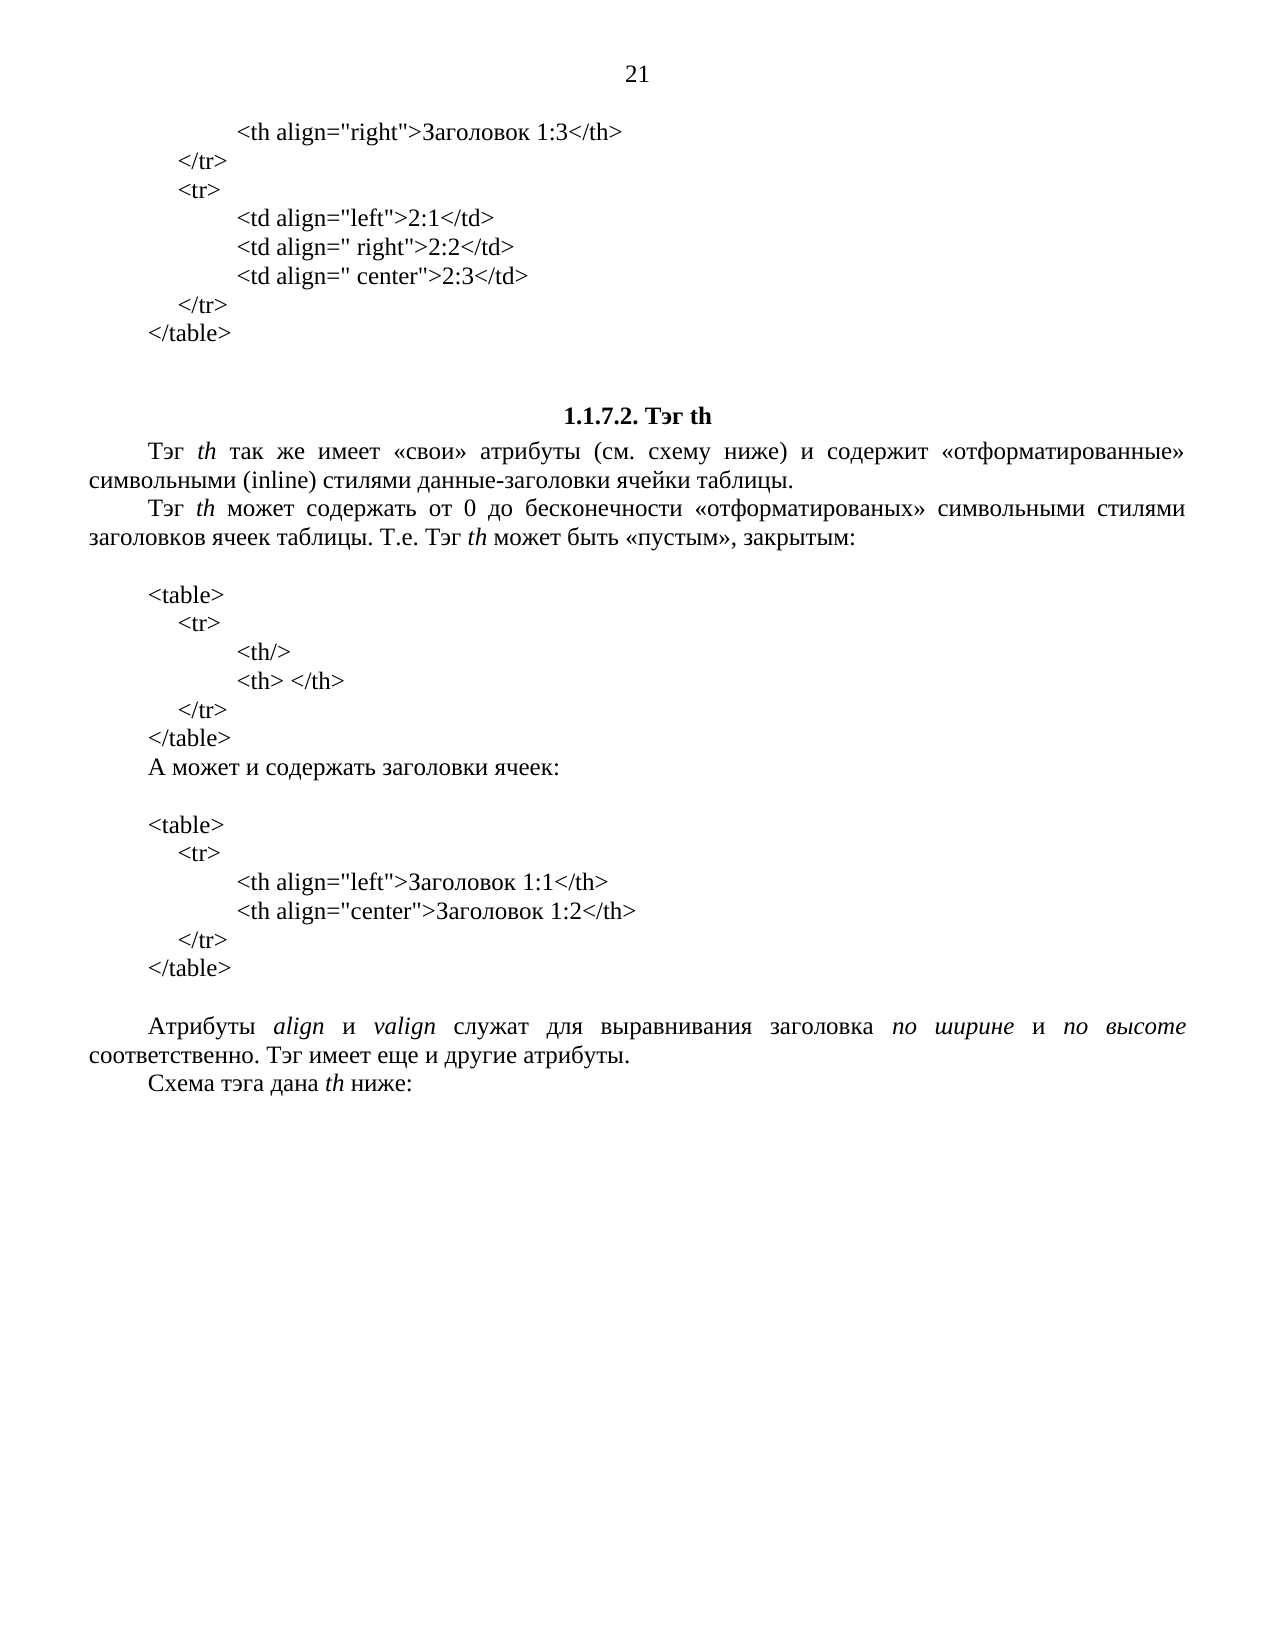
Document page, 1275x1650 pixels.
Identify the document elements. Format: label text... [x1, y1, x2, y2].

text <th align="center">Заголовок 1:2</th> [162, 896, 1186, 925]
text <table> [89, 810, 1186, 838]
text Тэг th так же имеет «свои» атрибуты (см. схему ниже) и содержит «отформатированные» символьными (inline) стилями данные-заголовки ячейки таблицы. [89, 436, 1186, 493]
text <tr> [89, 175, 1186, 203]
subtitle 1.1.7.2. Тэг th [89, 401, 1186, 430]
text <tr> [89, 838, 1186, 867]
text </tr> [89, 925, 1186, 953]
text Схема тэга дана th ниже: [89, 1068, 1186, 1097]
text </tr> [89, 146, 1186, 175]
text </table> [89, 318, 1186, 347]
text <td align=" right">2:2</td> [162, 232, 1186, 261]
text </tr> [89, 290, 1186, 318]
text <td align="left">2:1</td> [162, 203, 1186, 232]
text <td align=" center">2:3</td> [162, 261, 1186, 290]
text </table> [89, 953, 1186, 982]
text <tr> [89, 608, 1186, 637]
text <table> [89, 580, 1186, 608]
text <th/> [162, 637, 1186, 666]
text </table> [89, 723, 1186, 752]
text Атрибуты align и valign служат для выравнивания заголовка по ширине и по высоте соответственно. Тэг имеет еще и другие атрибуты. [89, 1011, 1186, 1068]
text </tr> [89, 695, 1186, 723]
text <th align="right">Заголовок 1:3</th> [162, 117, 1186, 146]
text А может и содержать заголовки ячеек: [89, 752, 1186, 781]
text Тэг th может содержать от 0 до бесконечности «отформатированых» символьными стилями заголовков ячеек таблицы. Т.е. Тэг th может быть «пустым», закрытым: [89, 493, 1186, 551]
text <th> </th> [162, 666, 1186, 695]
text <th align="left">Заголовок 1:1</th> [162, 867, 1186, 896]
